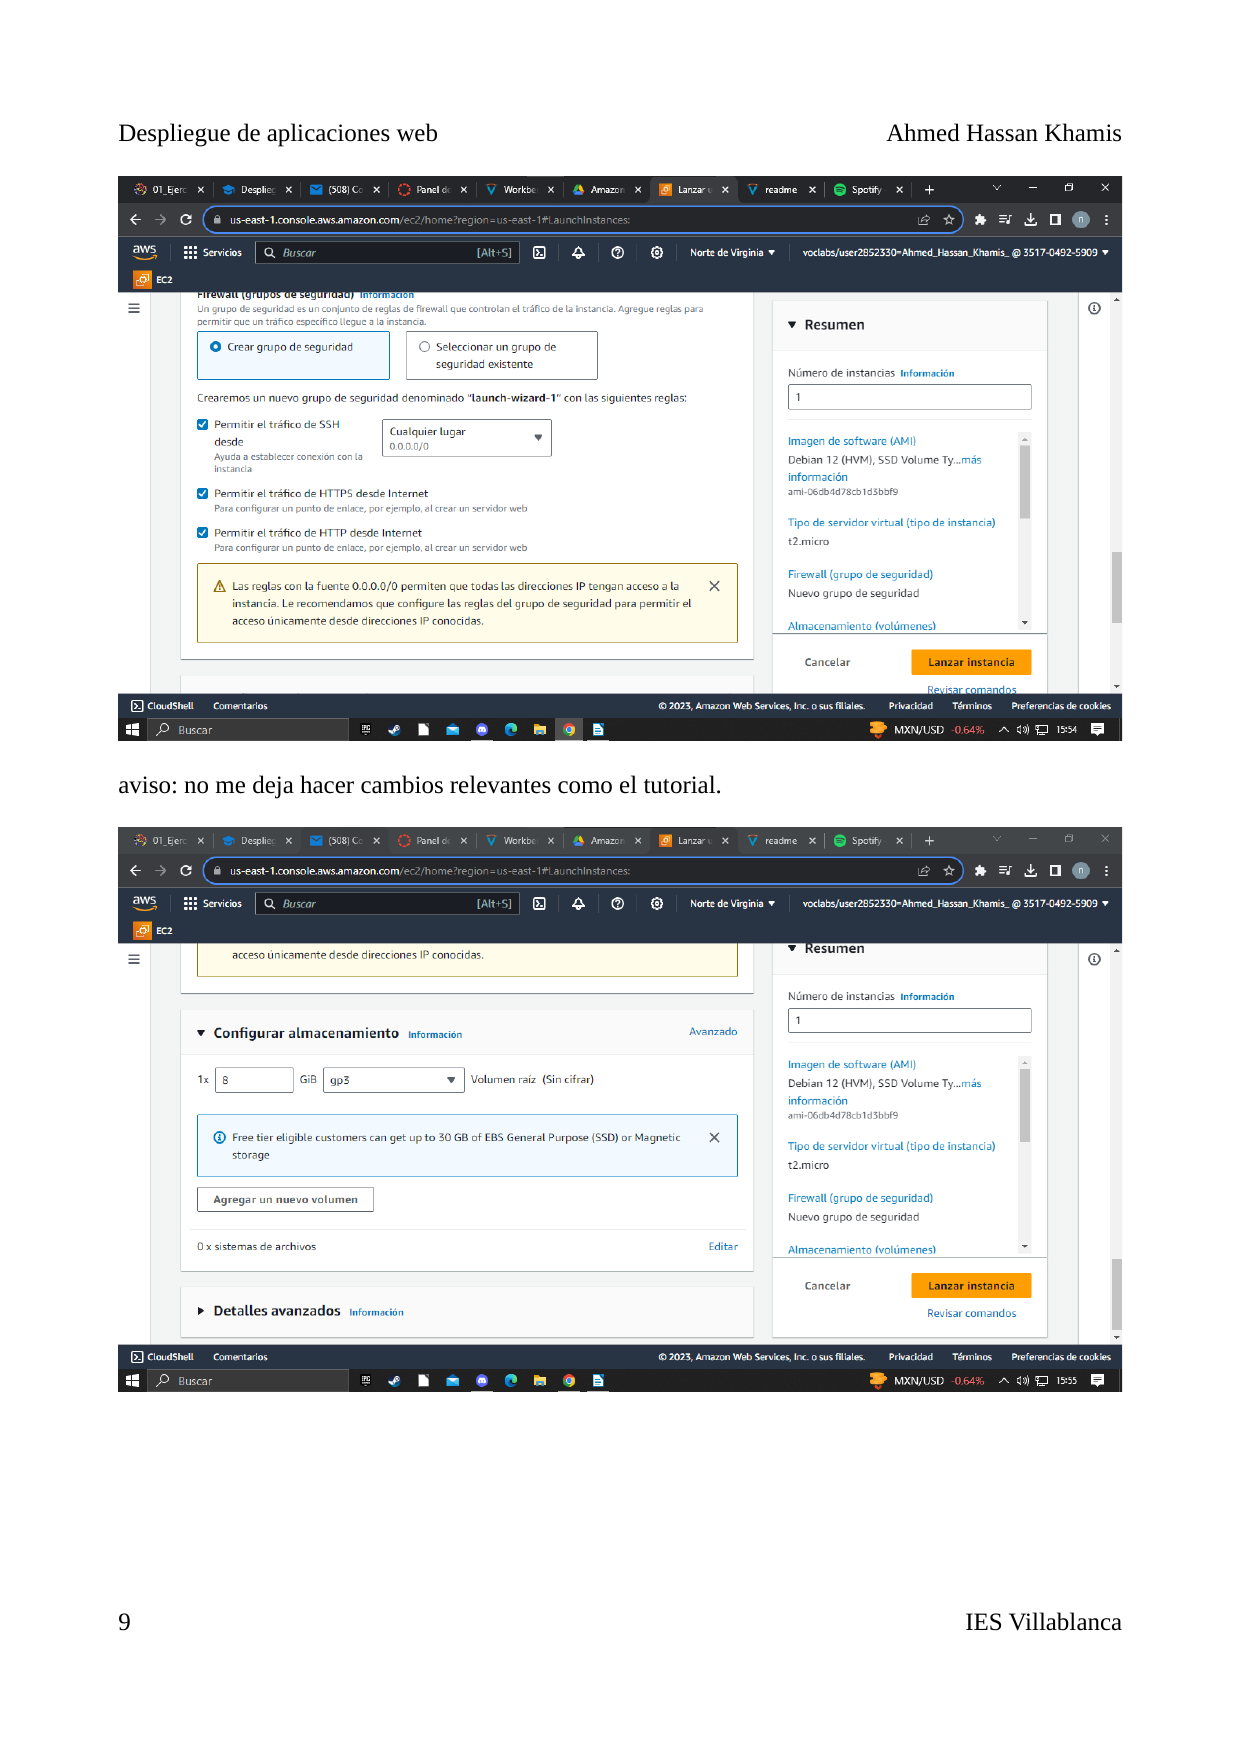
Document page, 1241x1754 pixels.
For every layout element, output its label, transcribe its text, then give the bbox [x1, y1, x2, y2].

picture [118, 827, 1123, 1392]
text aviso: no me deja hacer cambios relevantes como el tutorial. [118, 770, 1122, 798]
picture [118, 176, 1123, 741]
